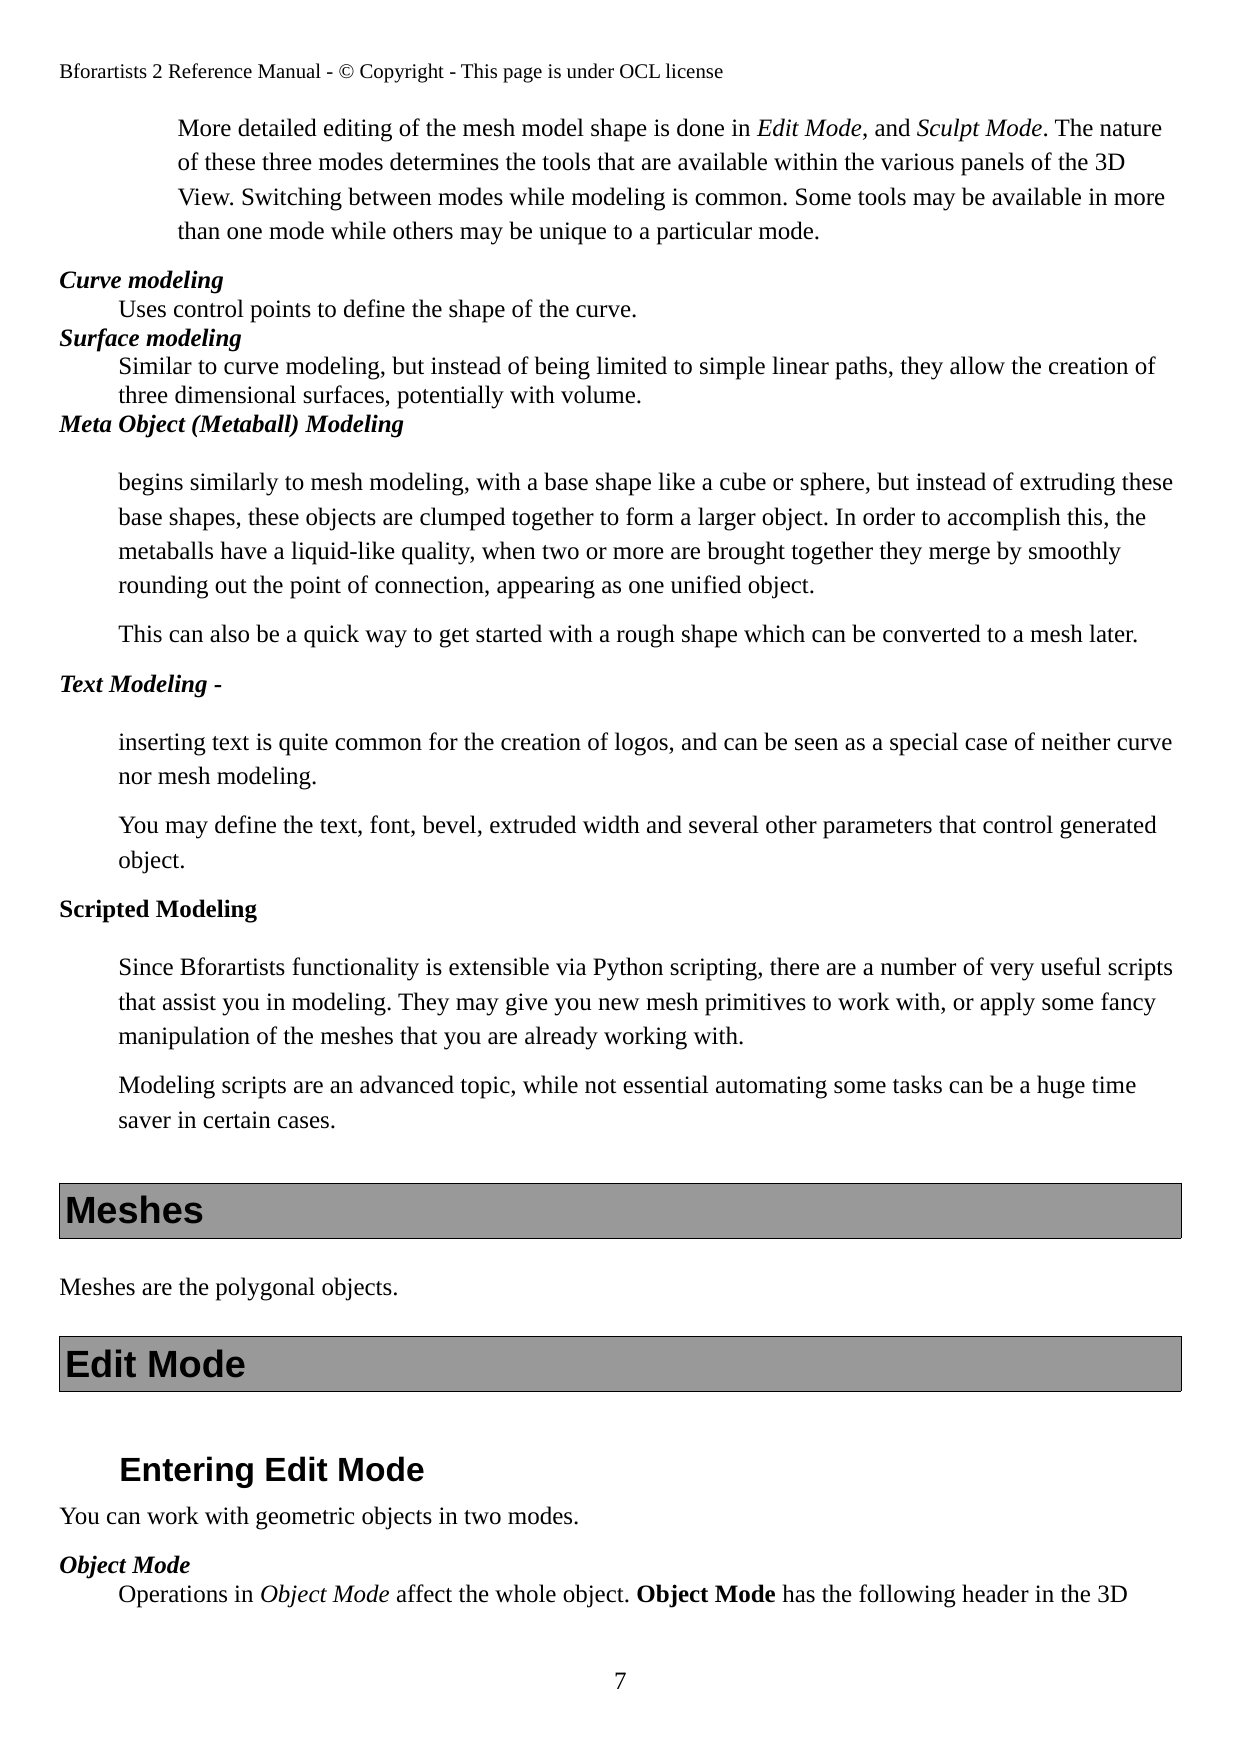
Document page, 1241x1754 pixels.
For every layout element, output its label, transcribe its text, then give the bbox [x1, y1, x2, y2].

table_header Meshes [60, 1184, 1181, 1238]
subtitle Entering Edit Mode [59, 1412, 1181, 1489]
text inserting text is quite common for the creation of logos, and can be seen as a special case of neither curve nor mesh modeling. [118, 727, 1181, 790]
text begins similarly to mesh modeling, with a base shape like a cube or sphere, but instead of extruding these base shapes, these objects are clumped together to form a larger object. In order to accomplish this, the metaballs have a liquid-like quality, when two or more are brought together they merge by smoothly rounding out the point of connection, appearing as one unified object. [118, 467, 1181, 599]
text You can work with geometric objects in two modes. [59, 1501, 1181, 1530]
text Modeling scripts are an advanced topic, while not essential automating some tasks can be a huge time saver in certain cases. [118, 1070, 1181, 1133]
text More detailed editing of the mesh model shape is done in Edit Mode, and Sculpt Mode. The nature of these three modes determines the tools that are available within the various panels of the 3D View. Switching between modes while modeling is common. Some tools may be available in more than one mode while others may be unique to a particular mode. [177, 113, 1181, 245]
text Since Bforartists functionality is extensible via Python scripting, there are a number of very useful scripts that assist you in modeling. They may give you new mesh primitives to work with, or apply some fancy manipulation of the meshes that you are already working with. [118, 952, 1181, 1050]
subtitle Surface modeling [59, 323, 1181, 351]
text You may define the text, font, bevel, extruded width and several other parameters that control generated object. [118, 810, 1181, 874]
subtitle Curve modeling [59, 265, 1181, 294]
list Similar to curve modeling, but instead of being limited to simple linear paths, they allow the creation of three dimensional surfaces, potentially with volume. [118, 351, 1181, 409]
subtitle Text Modeling - [59, 669, 1181, 697]
table_header Edit Mode [60, 1337, 1181, 1391]
list Uses control points to define the shape of the curve. [118, 294, 1181, 323]
subtitle Object Mode [59, 1551, 1181, 1579]
subtitle Meta Object (Metaball) Modeling [59, 409, 1181, 438]
subtitle Scripted Modeling [59, 894, 1181, 923]
text This can also be a quick way to get started with a rough shape which can be converted to a mesh later. [118, 619, 1181, 648]
text Meshes are the polygonal objects. [59, 1272, 1181, 1301]
list Operations in Object Mode affect the whole object. Object Mode has the following header in the 3D [118, 1579, 1181, 1608]
